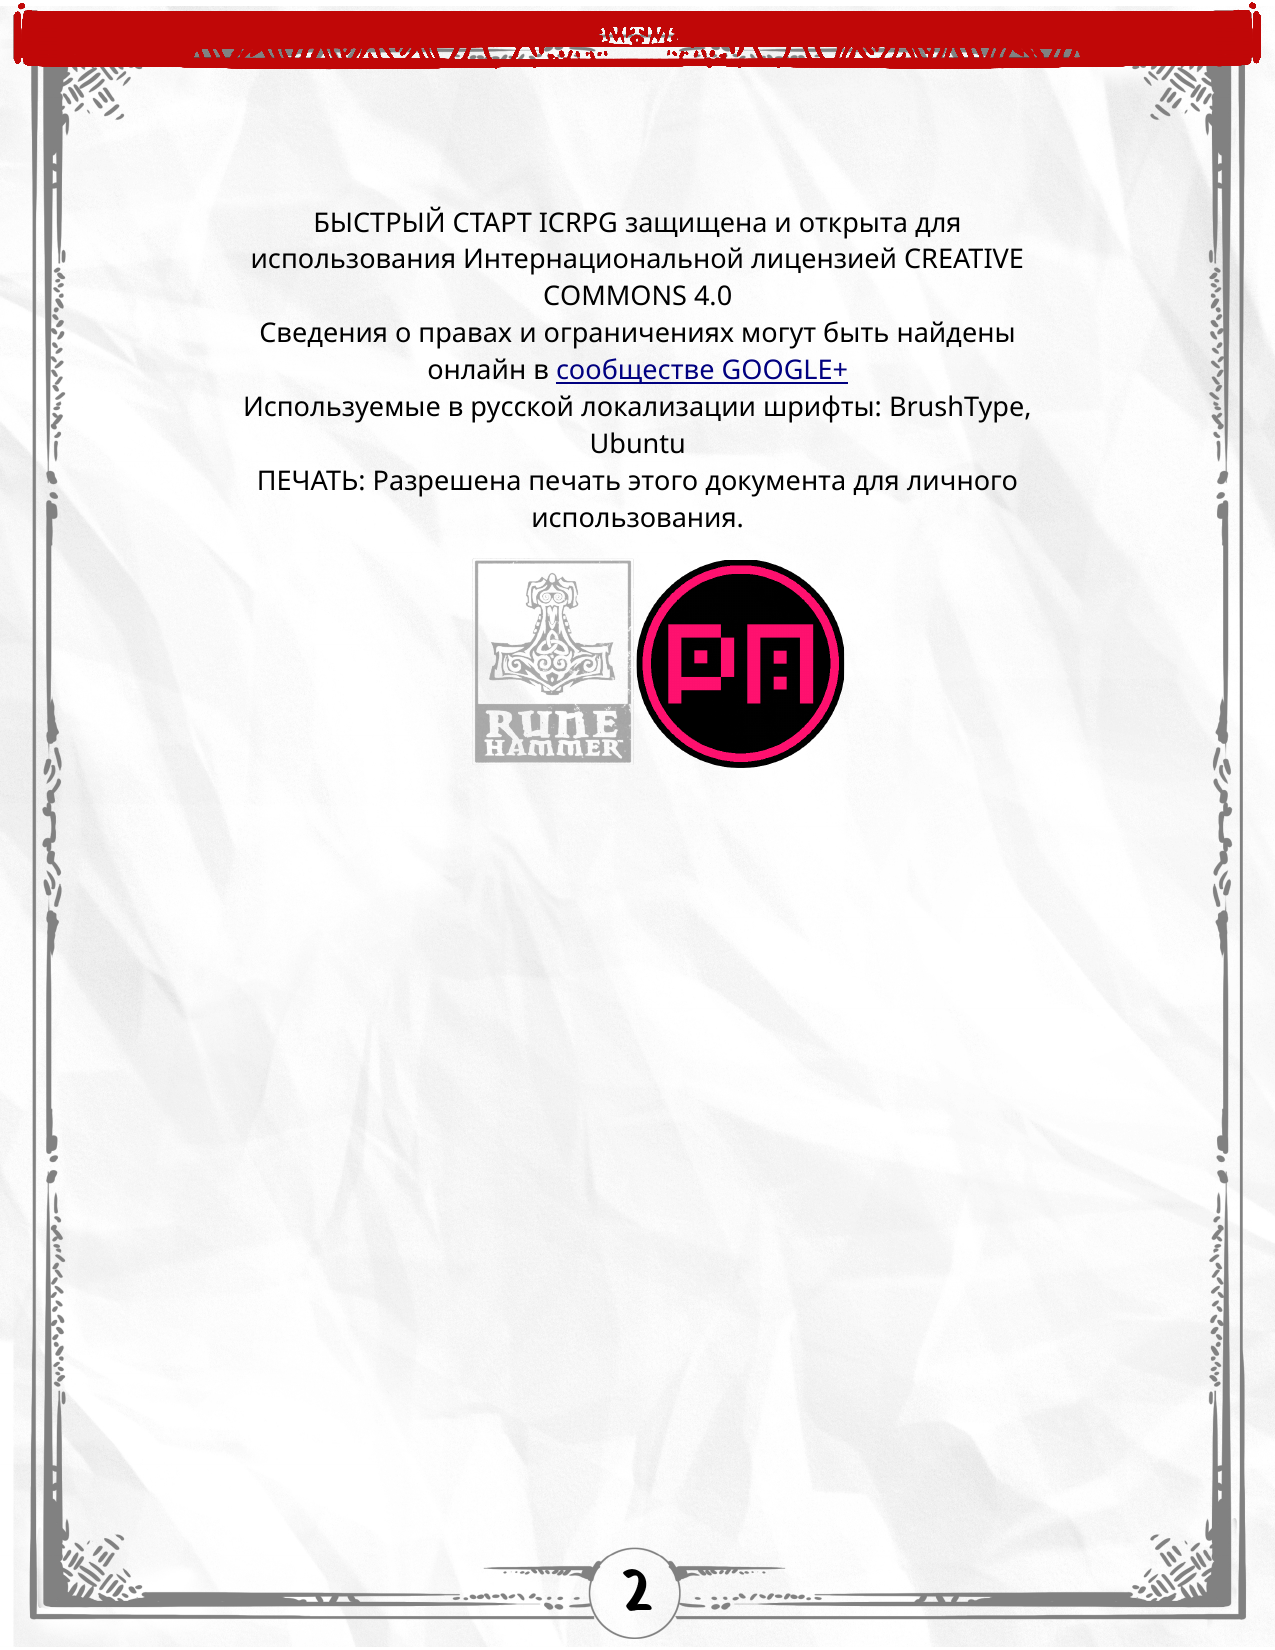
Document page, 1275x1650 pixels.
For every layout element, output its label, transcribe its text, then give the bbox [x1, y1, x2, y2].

text БЫСТРЫЙ СТАРТ ICRPG защищена и открыта для использования Интернациональной лицензией CREATIVE CОMMОNS 4.0 [216, 203, 1059, 314]
picture [0, 0, 1275, 1647]
text ПЕЧАТЬ: Разрешена печать этого документа для личного использования. [225, 461, 1050, 535]
text Используемые в русской локализации шрифты: BrushType, Ubuntu [225, 387, 1050, 461]
text Сведения о правах и ограничениях могут быть найдены онлайн в сообществе GООGLE+ [225, 314, 1050, 387]
